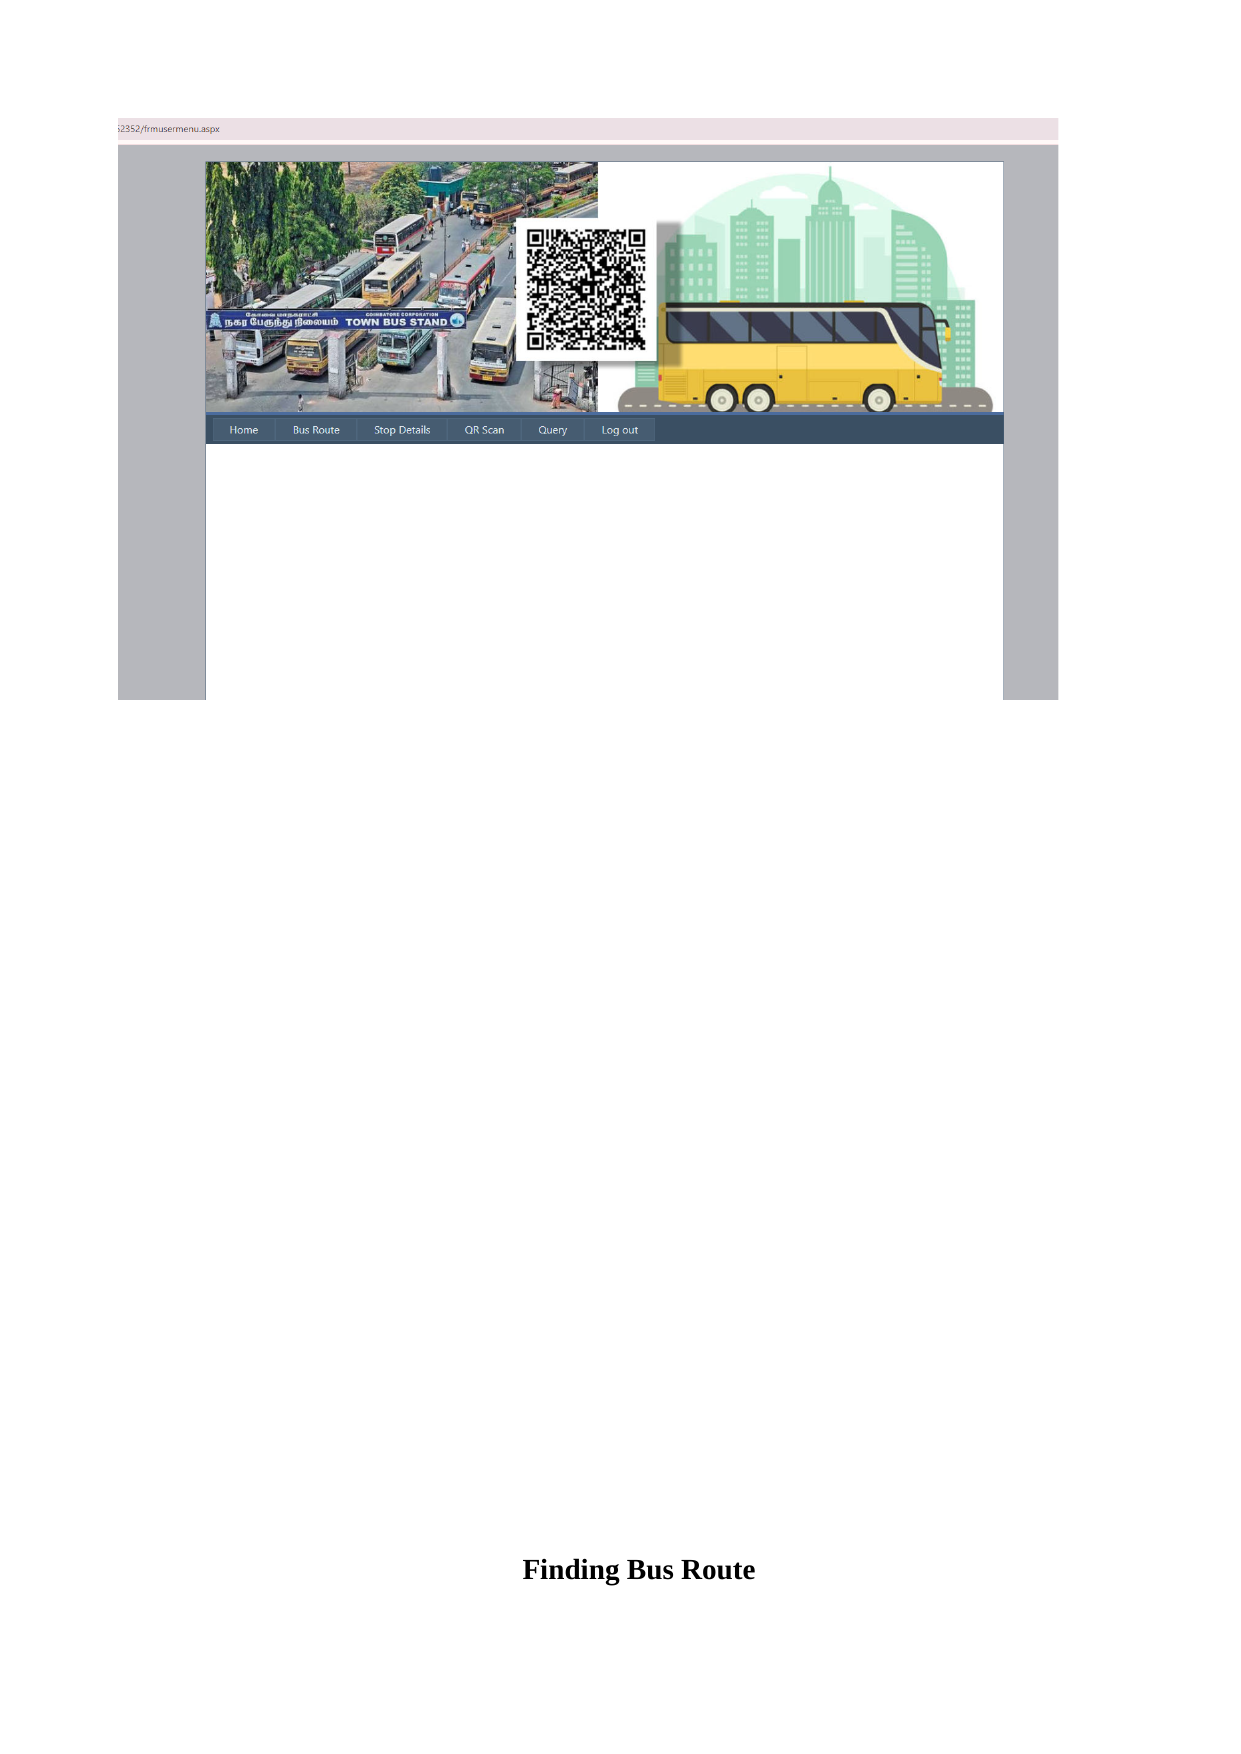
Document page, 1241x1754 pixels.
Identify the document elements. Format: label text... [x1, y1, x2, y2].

picture [118, 118, 1059, 700]
list Finding Bus Route [156, 1552, 1122, 1586]
